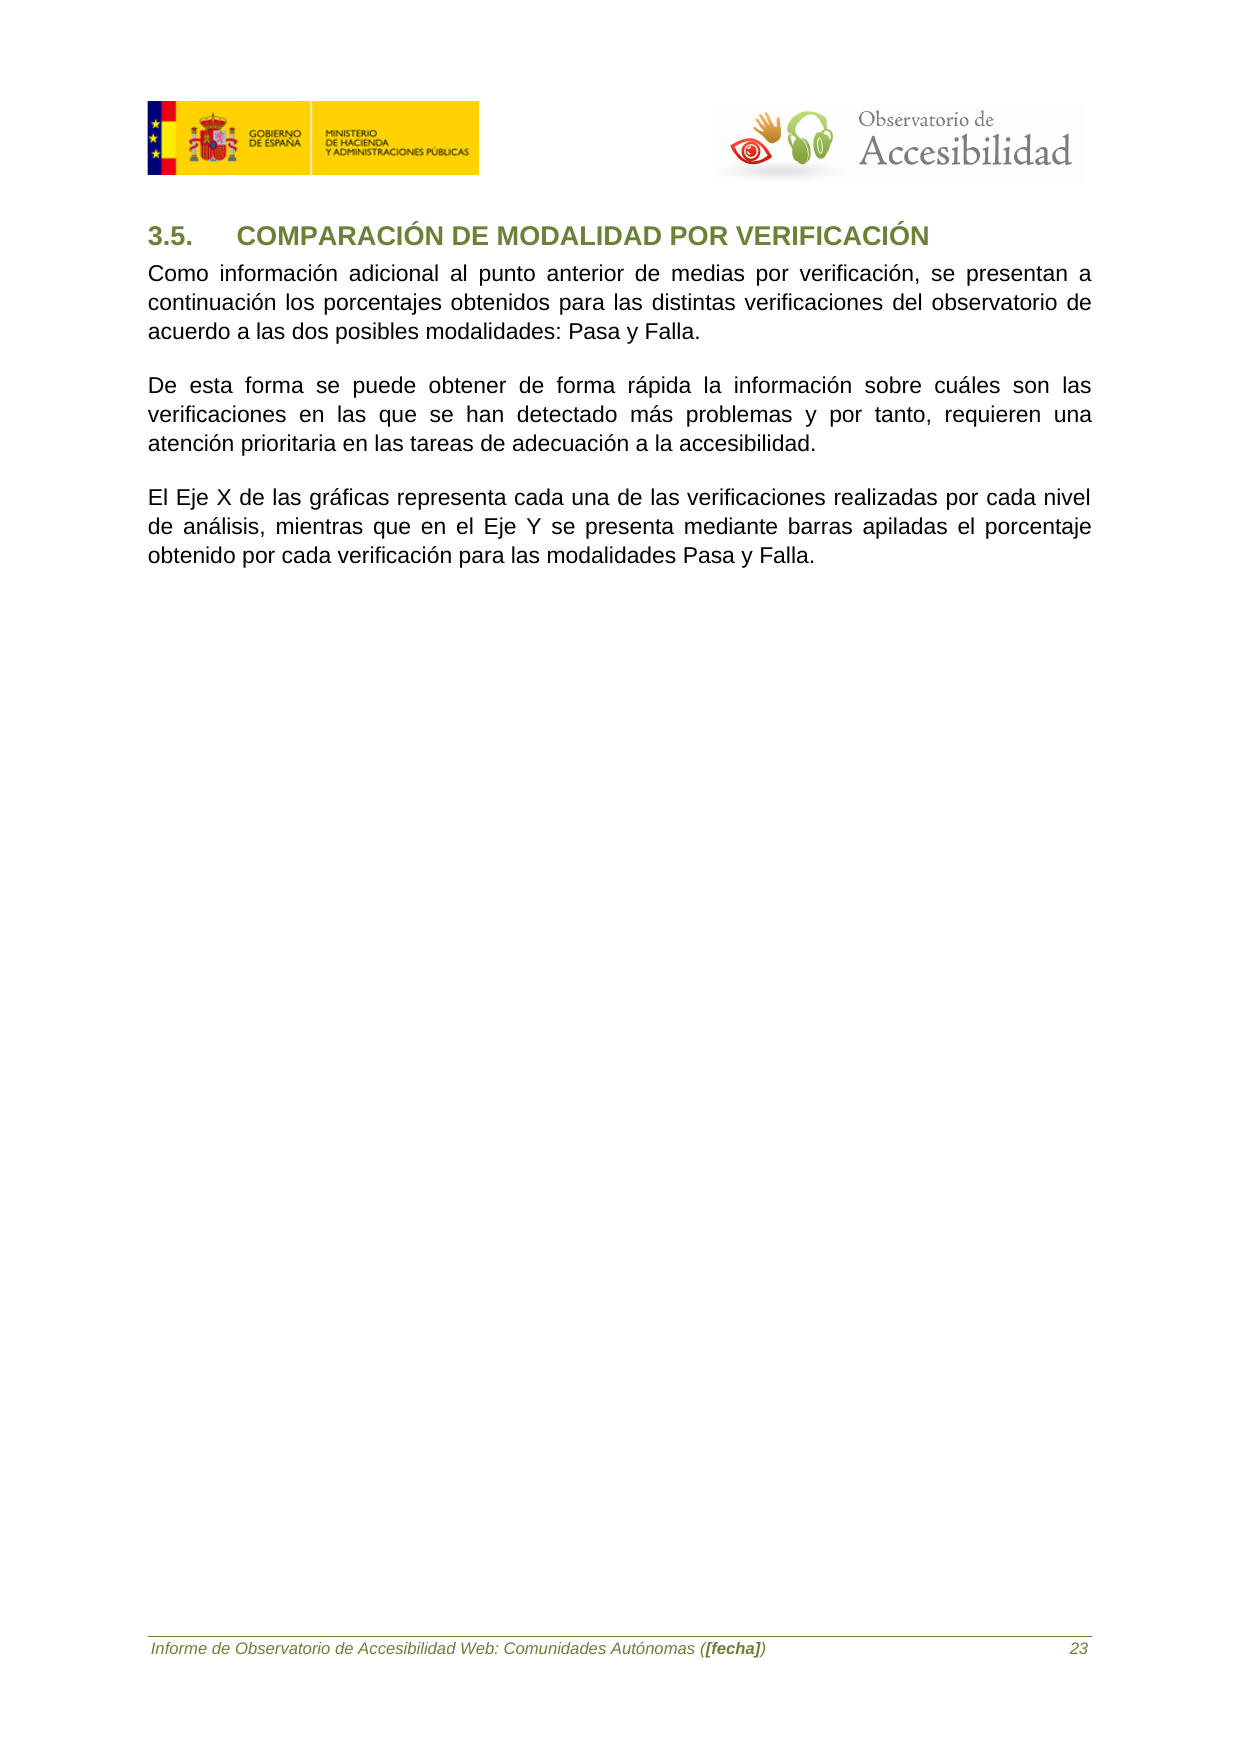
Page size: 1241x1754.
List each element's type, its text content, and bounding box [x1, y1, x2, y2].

text Como información adicional al punto anterior de medias por verificación, se presentan a continuación los porcentajes obtenidos para las distintas verificaciones del observatorio de acuerdo a las dos posibles modalidades: Pasa y Falla. [148, 260, 1092, 344]
picture [710, 102, 1086, 185]
text El Eje X de las gráficas representa cada una de las verificaciones realizadas por cada nivel de análisis, mientras que en el Eje Y se presenta mediante barras apiladas el porcentaje obtenido por cada verificación para las modalidades Pasa y Falla. [148, 484, 1092, 568]
picture [147, 101, 479, 175]
text De esta forma se puede obtener de forma rápida la información sobre cuáles son las verificaciones en las que se han detectado más problemas y por tanto, requieren una atención prioritaria en las tareas de adecuación a la accesibilidad. [148, 372, 1092, 456]
subtitle Comparación de Modalidad por Verificación [148, 220, 1092, 251]
